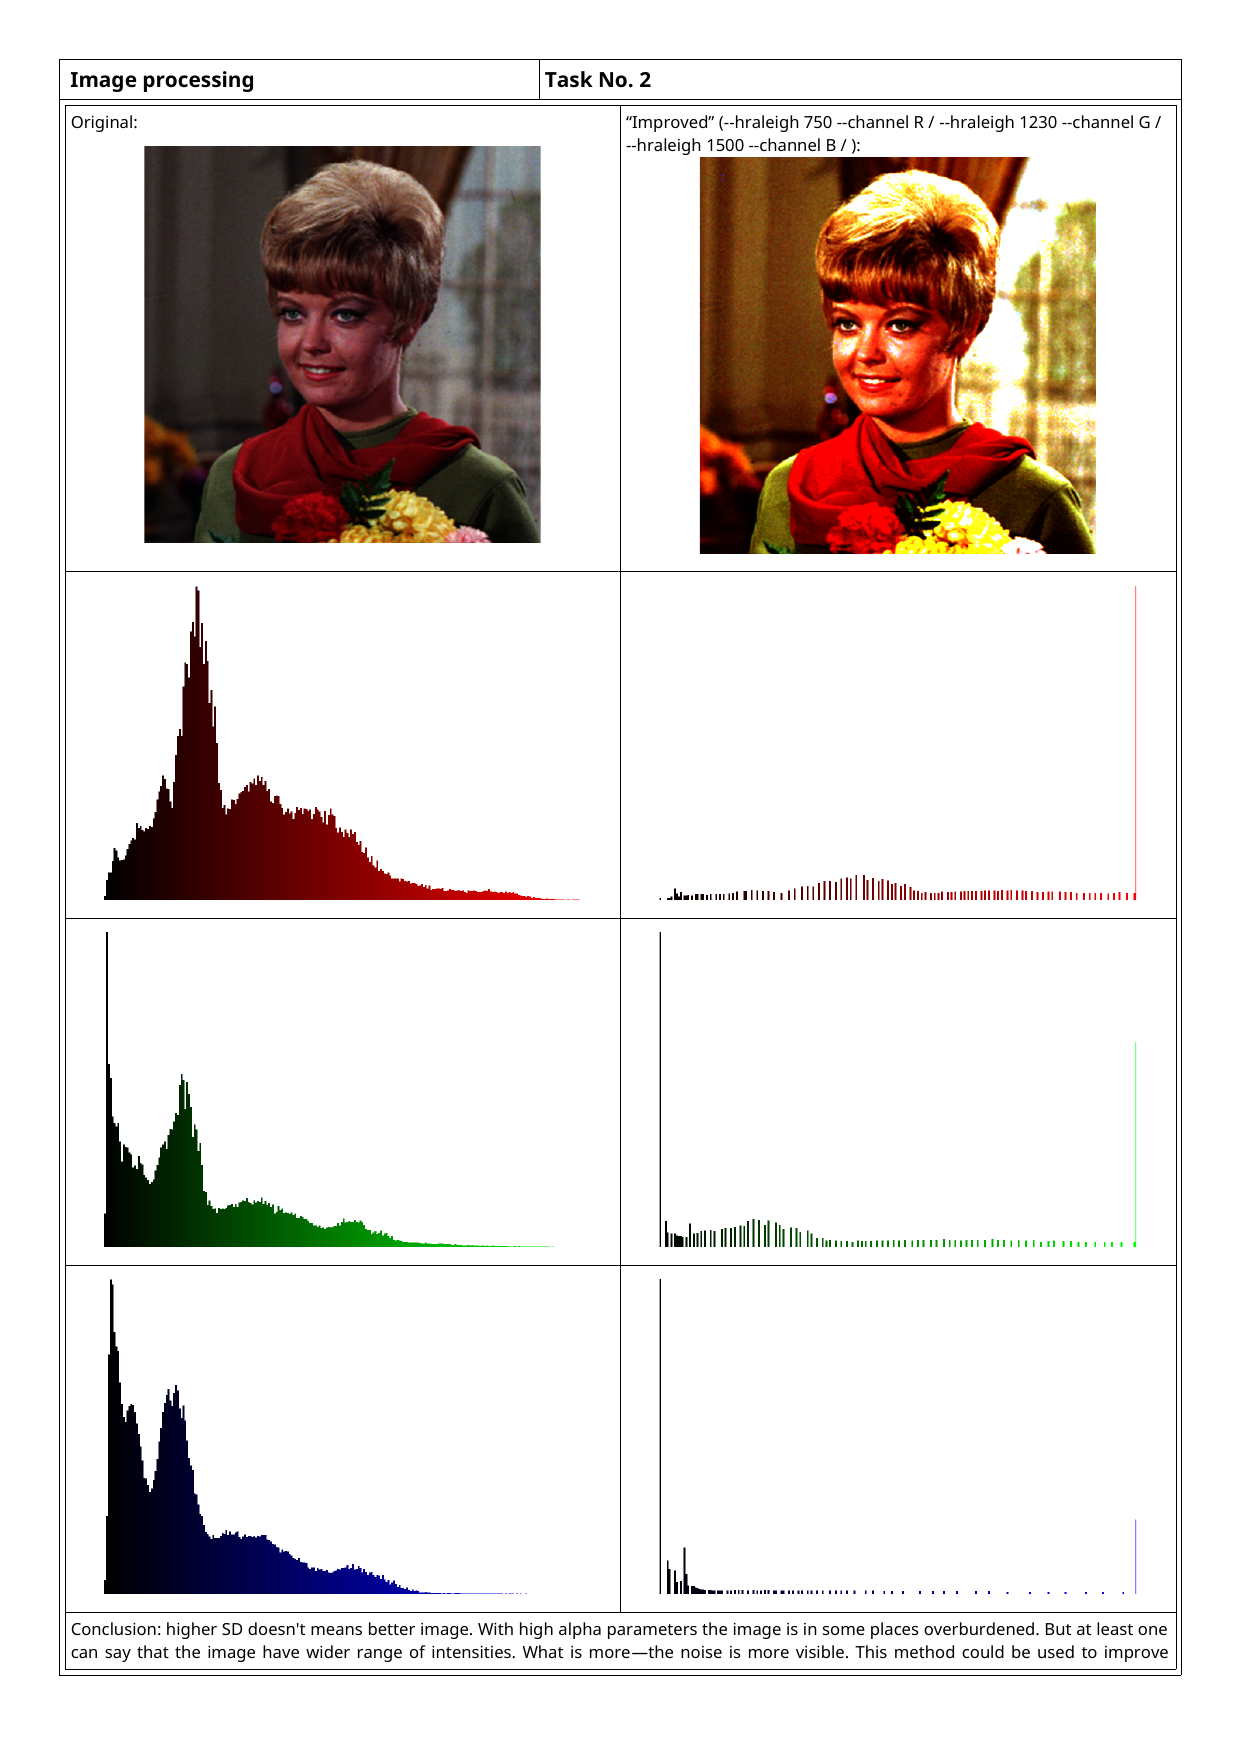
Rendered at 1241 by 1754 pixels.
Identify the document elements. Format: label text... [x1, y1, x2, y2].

table_cell [621, 572, 1176, 918]
table_cell [66, 1266, 620, 1612]
picture [659, 924, 1137, 1247]
table_cell Conclusion: higher SD doesn't means better image. With high alpha parameters the image is in some places overburdened. But at least one can say that the image have wider range of intensities. What is more—the noise is more visible. This method could be used to improve [66, 1613, 1176, 1669]
table_header Image processing [60, 60, 539, 99]
picture [144, 146, 541, 543]
picture [104, 924, 581, 1247]
table_cell [66, 919, 620, 1265]
table_cell [621, 919, 1176, 1265]
table_cell [66, 572, 620, 918]
table_cell “Improved” (--hraleigh 750 --channel R / --hraleigh 1230 --channel G / --hraleigh 1500 --channel B / ): [621, 106, 1176, 571]
picture [659, 1270, 1137, 1594]
table_cell Original: [66, 106, 620, 571]
table_header Task No. 2 [540, 60, 1181, 99]
table_cell [621, 1266, 1176, 1612]
picture [699, 157, 1096, 554]
picture [104, 1270, 581, 1594]
picture [104, 577, 581, 900]
table_cell Image analysis on the basis of the histogram To decide which parameter use we made a following graph... …and we have chosen 165. Even if big improvement is not visible at first glance, histogram shows that distribution of brightness is better. As well as Image charcteristics: Higher arithmetic mean suggests that image is a little bit brighter. [60, 100, 1181, 1674]
picture [659, 577, 1137, 900]
